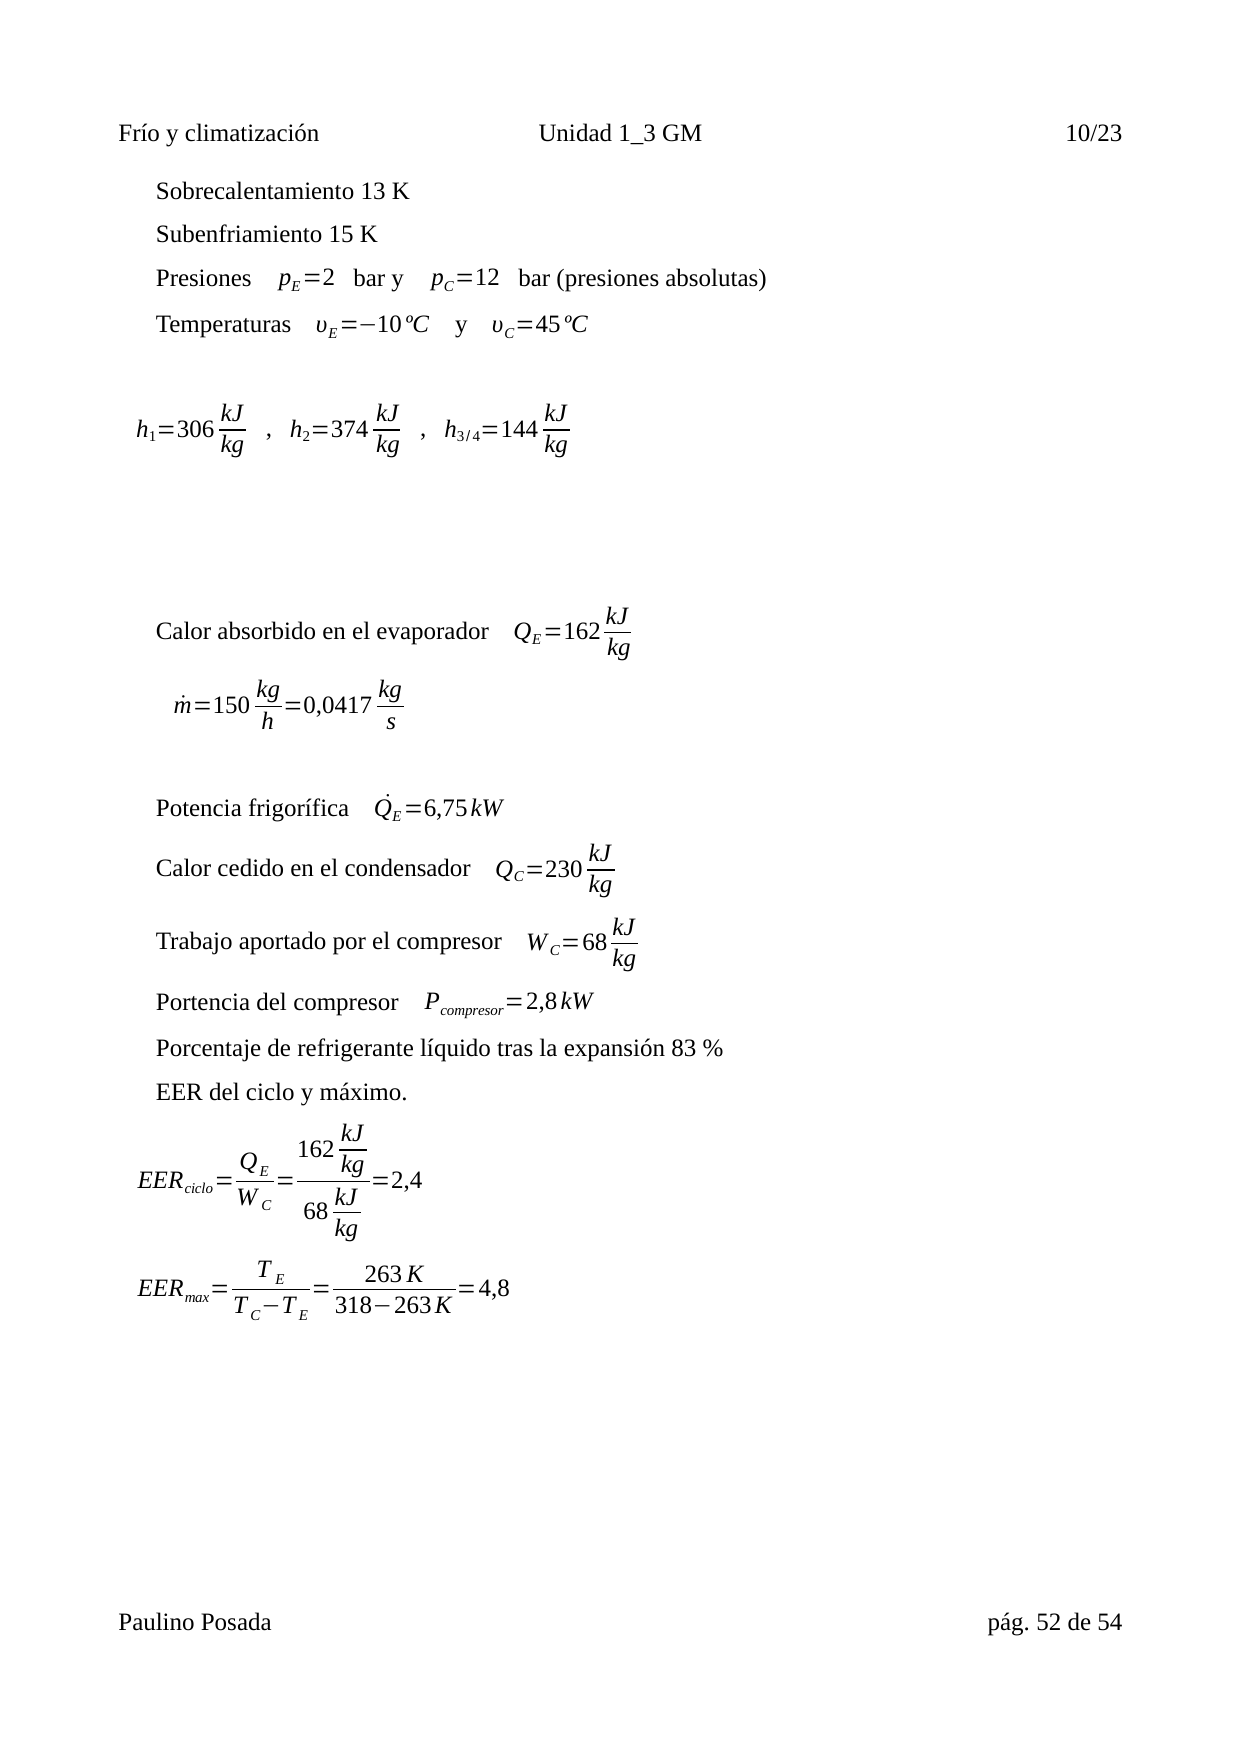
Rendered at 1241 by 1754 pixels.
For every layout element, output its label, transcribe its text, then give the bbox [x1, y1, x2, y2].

text Porcentaje de refrigerante líquido tras la expansión 83 % [156, 1033, 1122, 1062]
text Calor cedido en el condensador [156, 839, 1122, 899]
text Trabajo aportado por el compresor [156, 913, 1122, 972]
text Subenfriamiento 15 K [156, 219, 1122, 248]
text Presiones bar y bar (presiones absolutas) [156, 263, 1122, 295]
text ,, [118, 399, 1122, 459]
text Portencia del compresor [156, 987, 1122, 1019]
text Calor absorbido en el evaporador [156, 602, 1122, 662]
text EER del ciclo y máximo. [156, 1077, 1122, 1105]
text Sobrecalentamiento 13 K [156, 176, 1122, 205]
text Temperaturas y [156, 309, 1122, 342]
text Potencia frigorífica [156, 793, 1122, 825]
